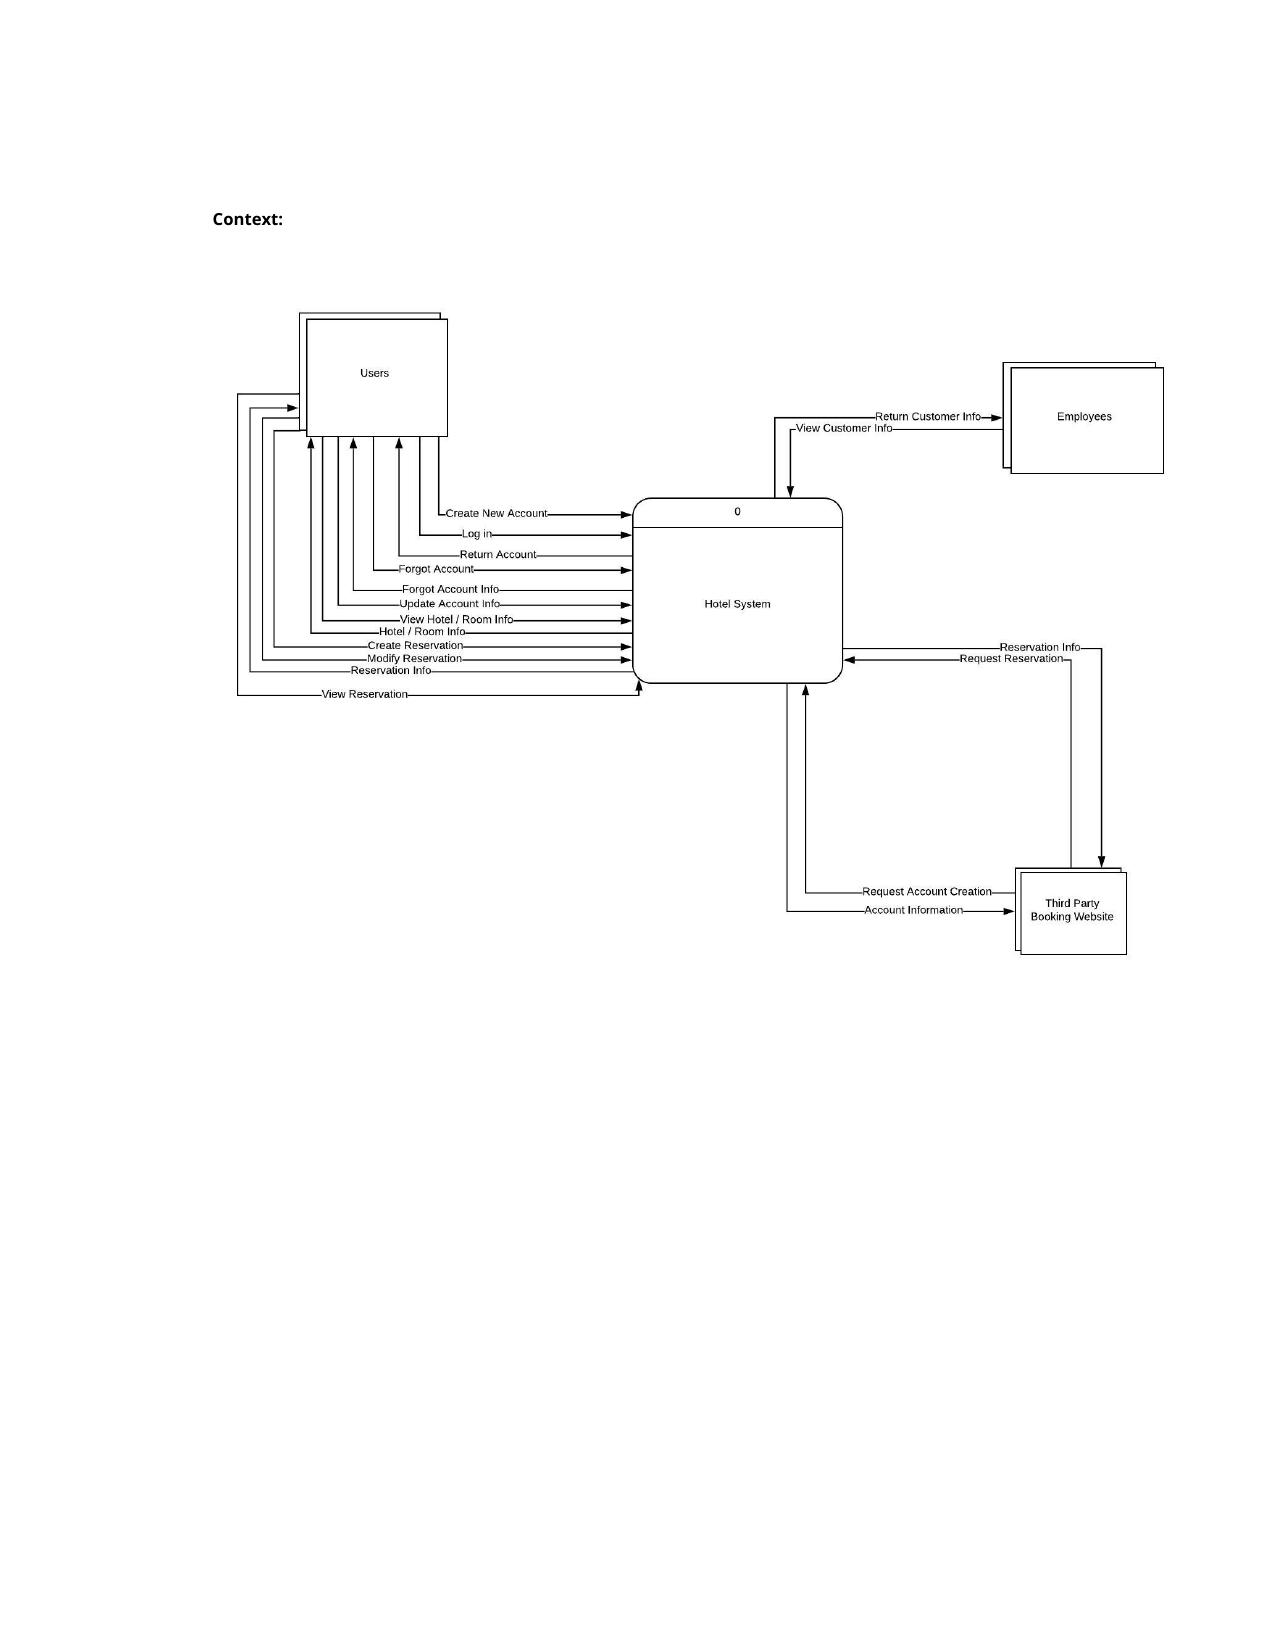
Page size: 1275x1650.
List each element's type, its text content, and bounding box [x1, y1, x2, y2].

subtitle Context: [212, 207, 1125, 230]
